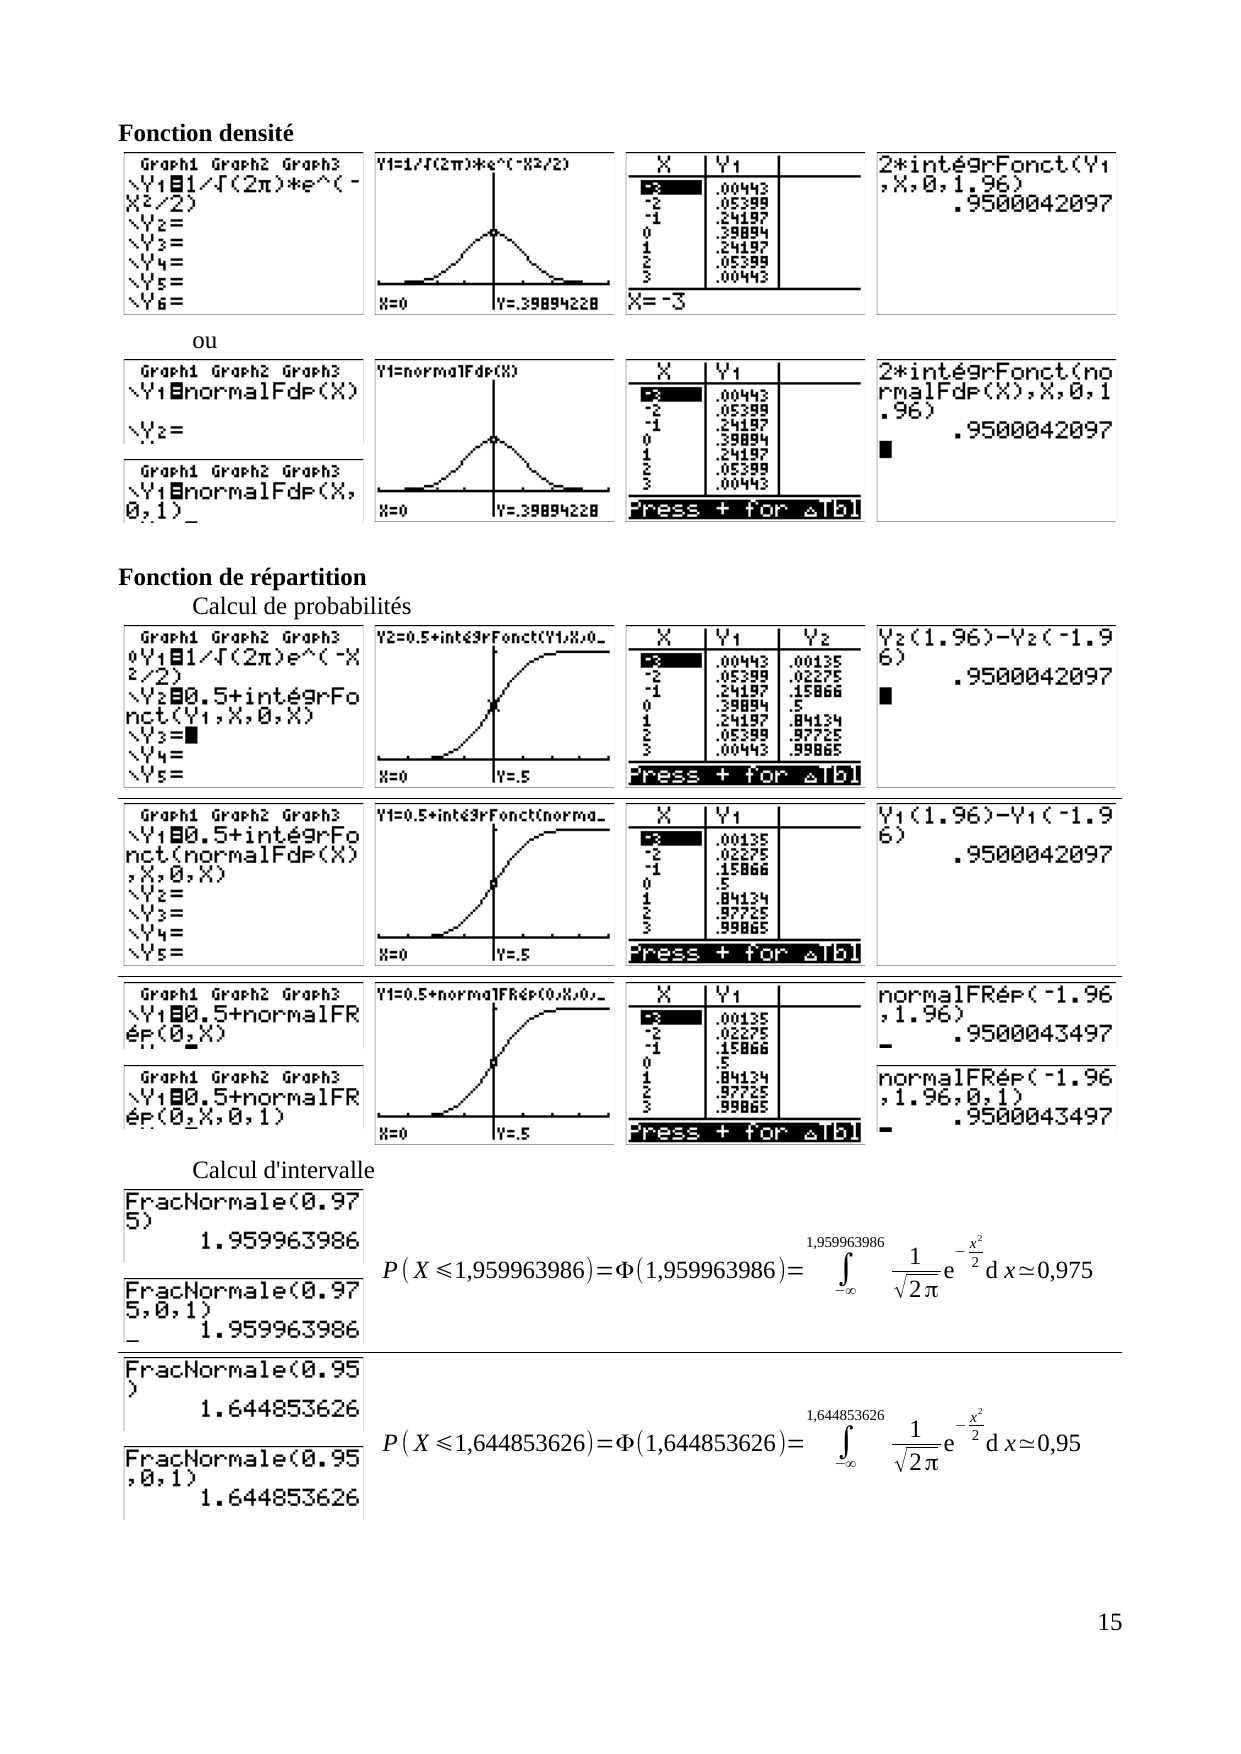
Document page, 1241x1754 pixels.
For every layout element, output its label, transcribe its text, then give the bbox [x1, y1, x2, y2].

table_header [871, 147, 1122, 325]
text ou [118, 325, 1122, 354]
table_header [369, 620, 620, 798]
table_cell [871, 1059, 1122, 1155]
table_cell [118, 977, 369, 1059]
table_cell [620, 799, 871, 976]
table_header [118, 620, 369, 798]
table_cell [369, 977, 620, 1155]
table_cell [118, 1273, 369, 1352]
table_header [118, 1184, 369, 1272]
table_header [620, 354, 871, 533]
table_header [871, 354, 1122, 533]
table_header [620, 147, 871, 325]
text Fonction de répartition [118, 562, 1122, 591]
table_cell [871, 799, 1122, 976]
table_cell [871, 977, 1122, 1059]
table_header [118, 354, 369, 454]
table_header [620, 620, 871, 798]
table_cell [118, 1353, 369, 1441]
table_header [871, 620, 1122, 798]
table_header [118, 147, 369, 325]
table_cell [369, 1353, 1122, 1530]
text Fonction densité [118, 118, 1122, 147]
table_header [369, 354, 620, 533]
table_cell [369, 799, 620, 976]
table_cell [118, 799, 369, 976]
table_cell [118, 454, 369, 533]
table_cell [620, 977, 871, 1155]
table_cell [118, 1441, 369, 1530]
text Calcul d'intervalle [118, 1155, 1122, 1184]
table_header [369, 147, 620, 325]
text Calcul de probabilités [118, 591, 1122, 620]
table_cell [118, 1059, 369, 1155]
table_header [369, 1184, 1122, 1352]
